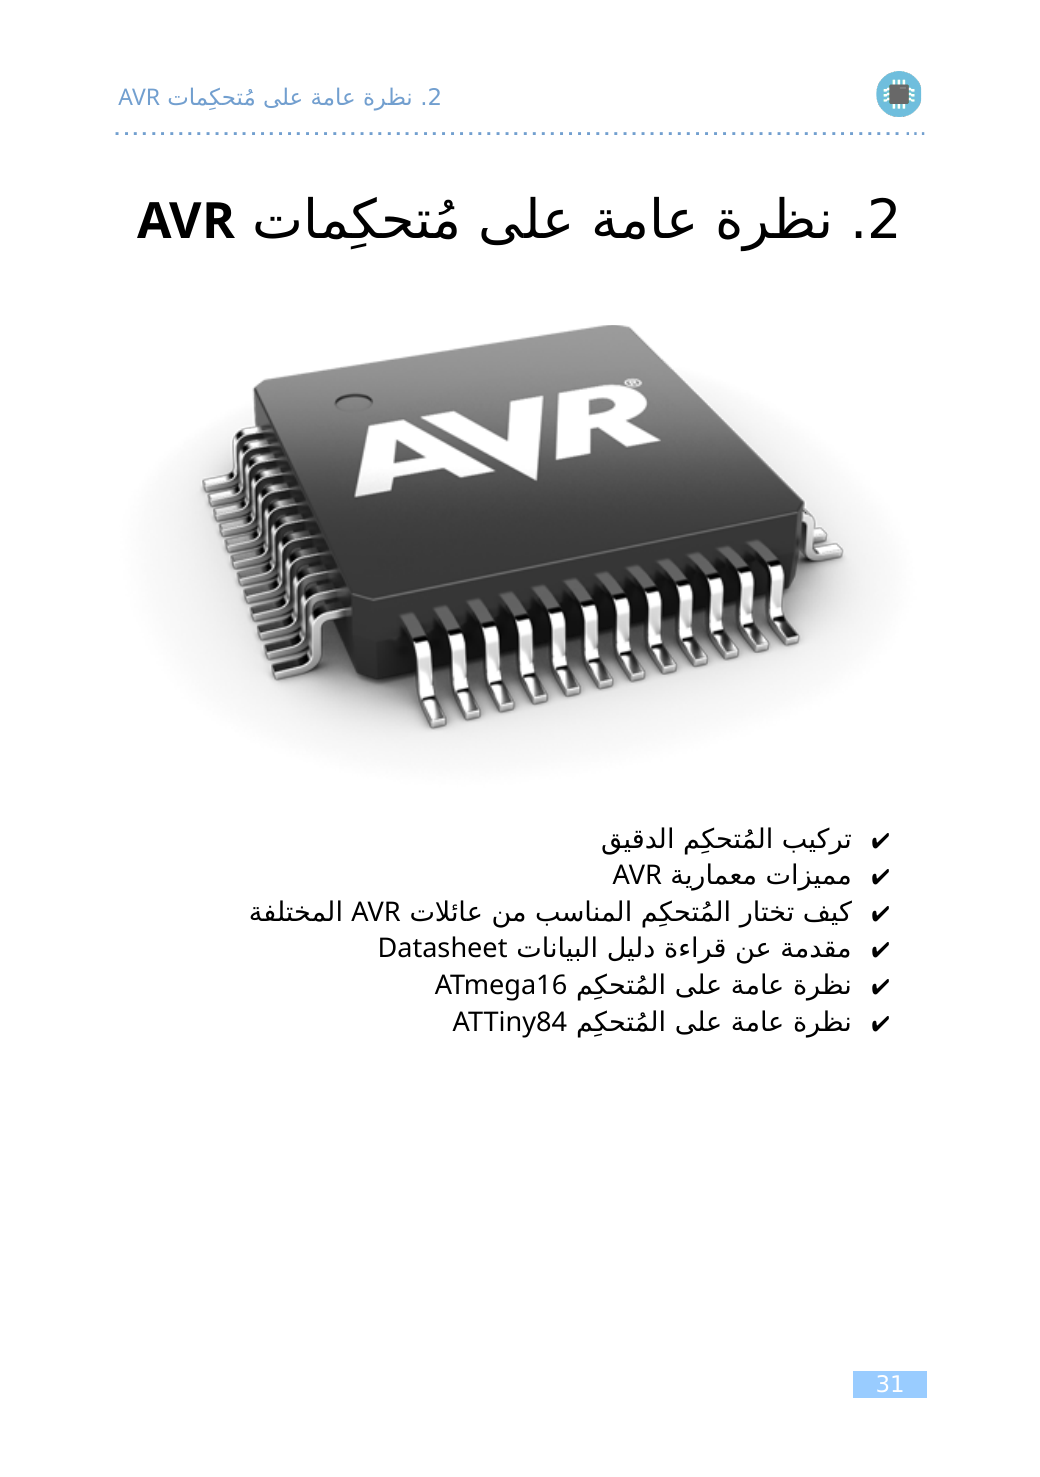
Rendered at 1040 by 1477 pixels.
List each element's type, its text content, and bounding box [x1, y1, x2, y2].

picture [876, 71, 922, 117]
list مميزات معمارية AVR [112, 855, 889, 892]
list نظرة عامة على المُتحكِم ATTiny84 [112, 1003, 889, 1039]
list مقدمة عن قراءة دليل البيانات Datasheet [112, 929, 889, 966]
list نظرة عامة على المُتحكِم ATmega16 [112, 966, 889, 1003]
picture [112, 325, 927, 794]
list كيف تختار المُتحكِم المناسب من عائلات AVR المختلفة [112, 892, 889, 929]
list تركيب المُتحكِم الدقيق [112, 824, 889, 855]
subtitle 2. نظرة عامة على مُتحكِمات AVR [112, 185, 927, 253]
